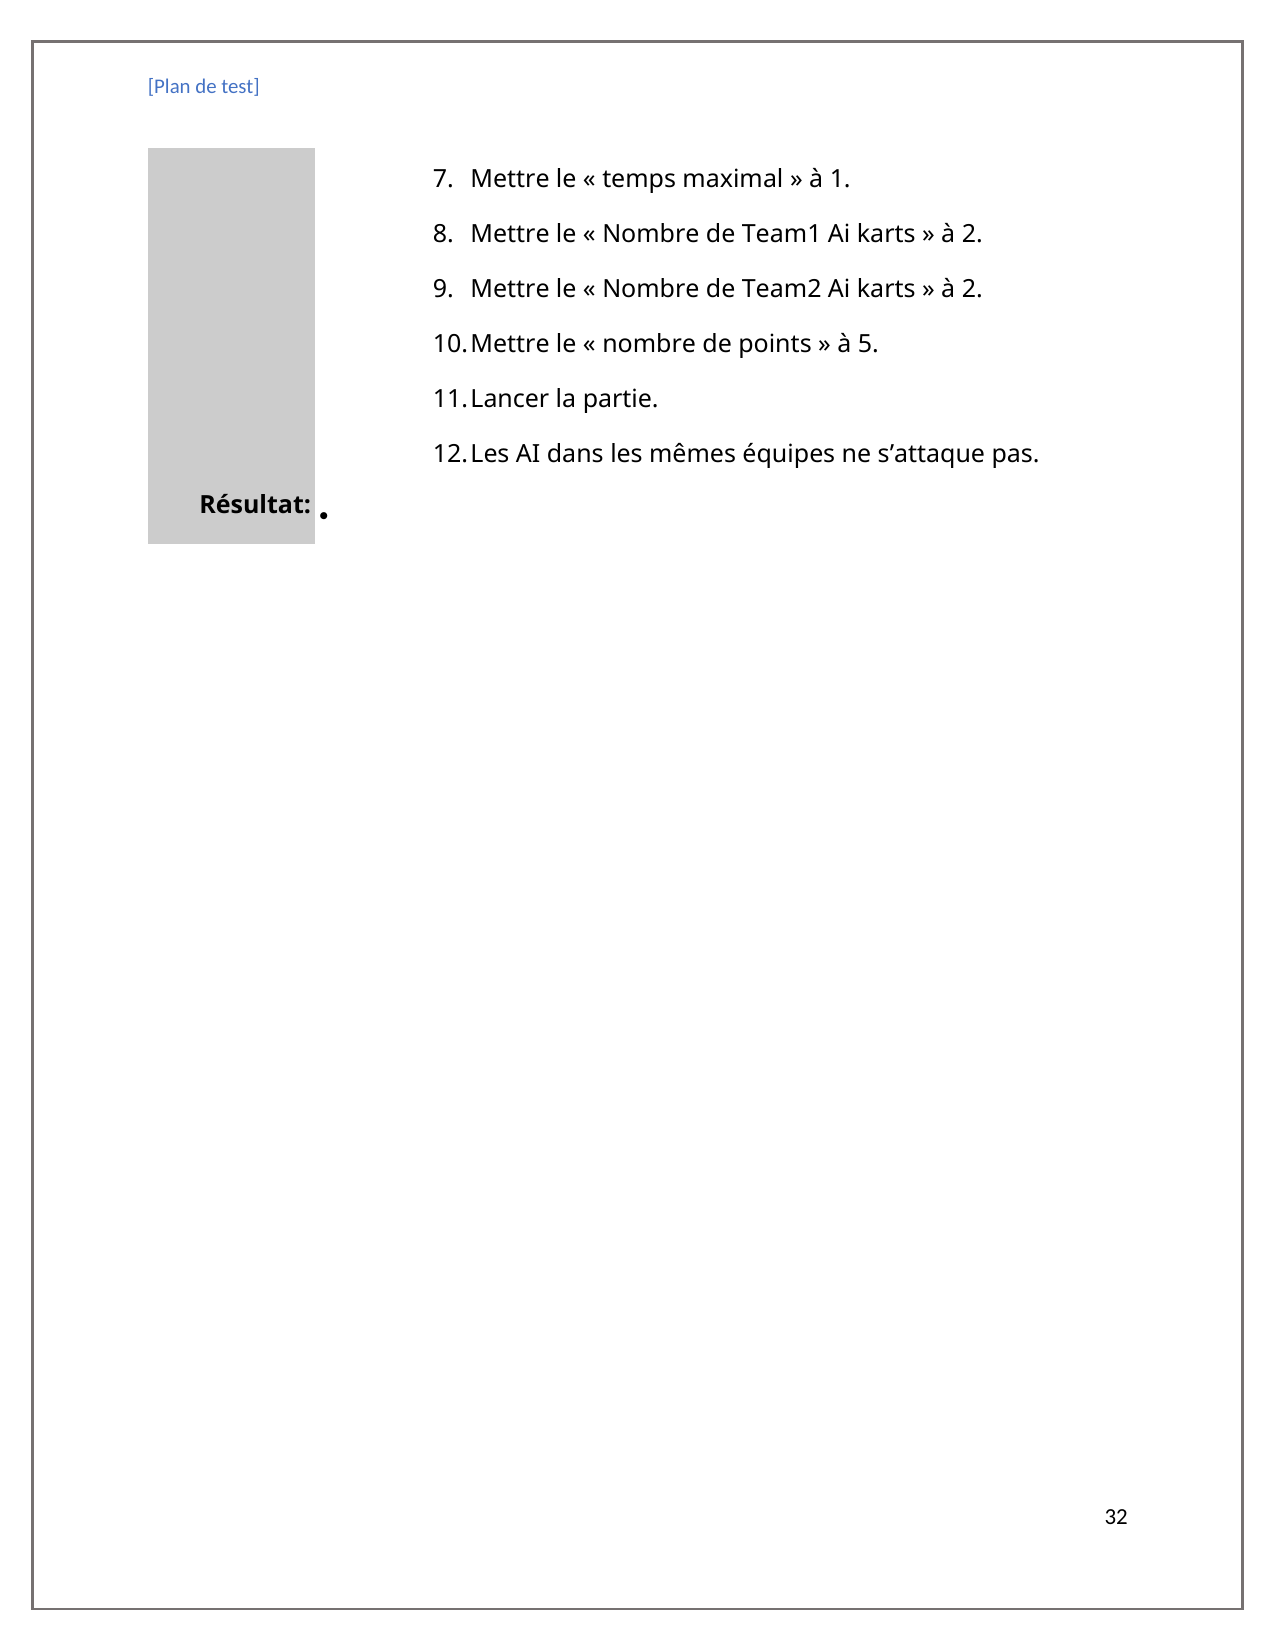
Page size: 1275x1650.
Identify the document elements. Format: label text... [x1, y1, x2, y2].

table_cell [148, 148, 315, 483]
table_cell [315, 483, 1127, 544]
table_cell Lancer l’application. Sélectionner online. Sélectionner solo Choisir un kart. Sélectionné tag zombie. Sélectionner une carte. Mettre le « temps maximal » à 1. Mettre le « Nombre de Team1 Ai karts » à 2. Mettre le « Nombre de Team2 Ai karts » à 2. Mettre le « nombre de points » à 5. Lancer la partie. Les AI dans les mêmes équipes ne s’attaque pas. [315, 148, 1127, 483]
table_cell Résultat: [148, 483, 315, 544]
